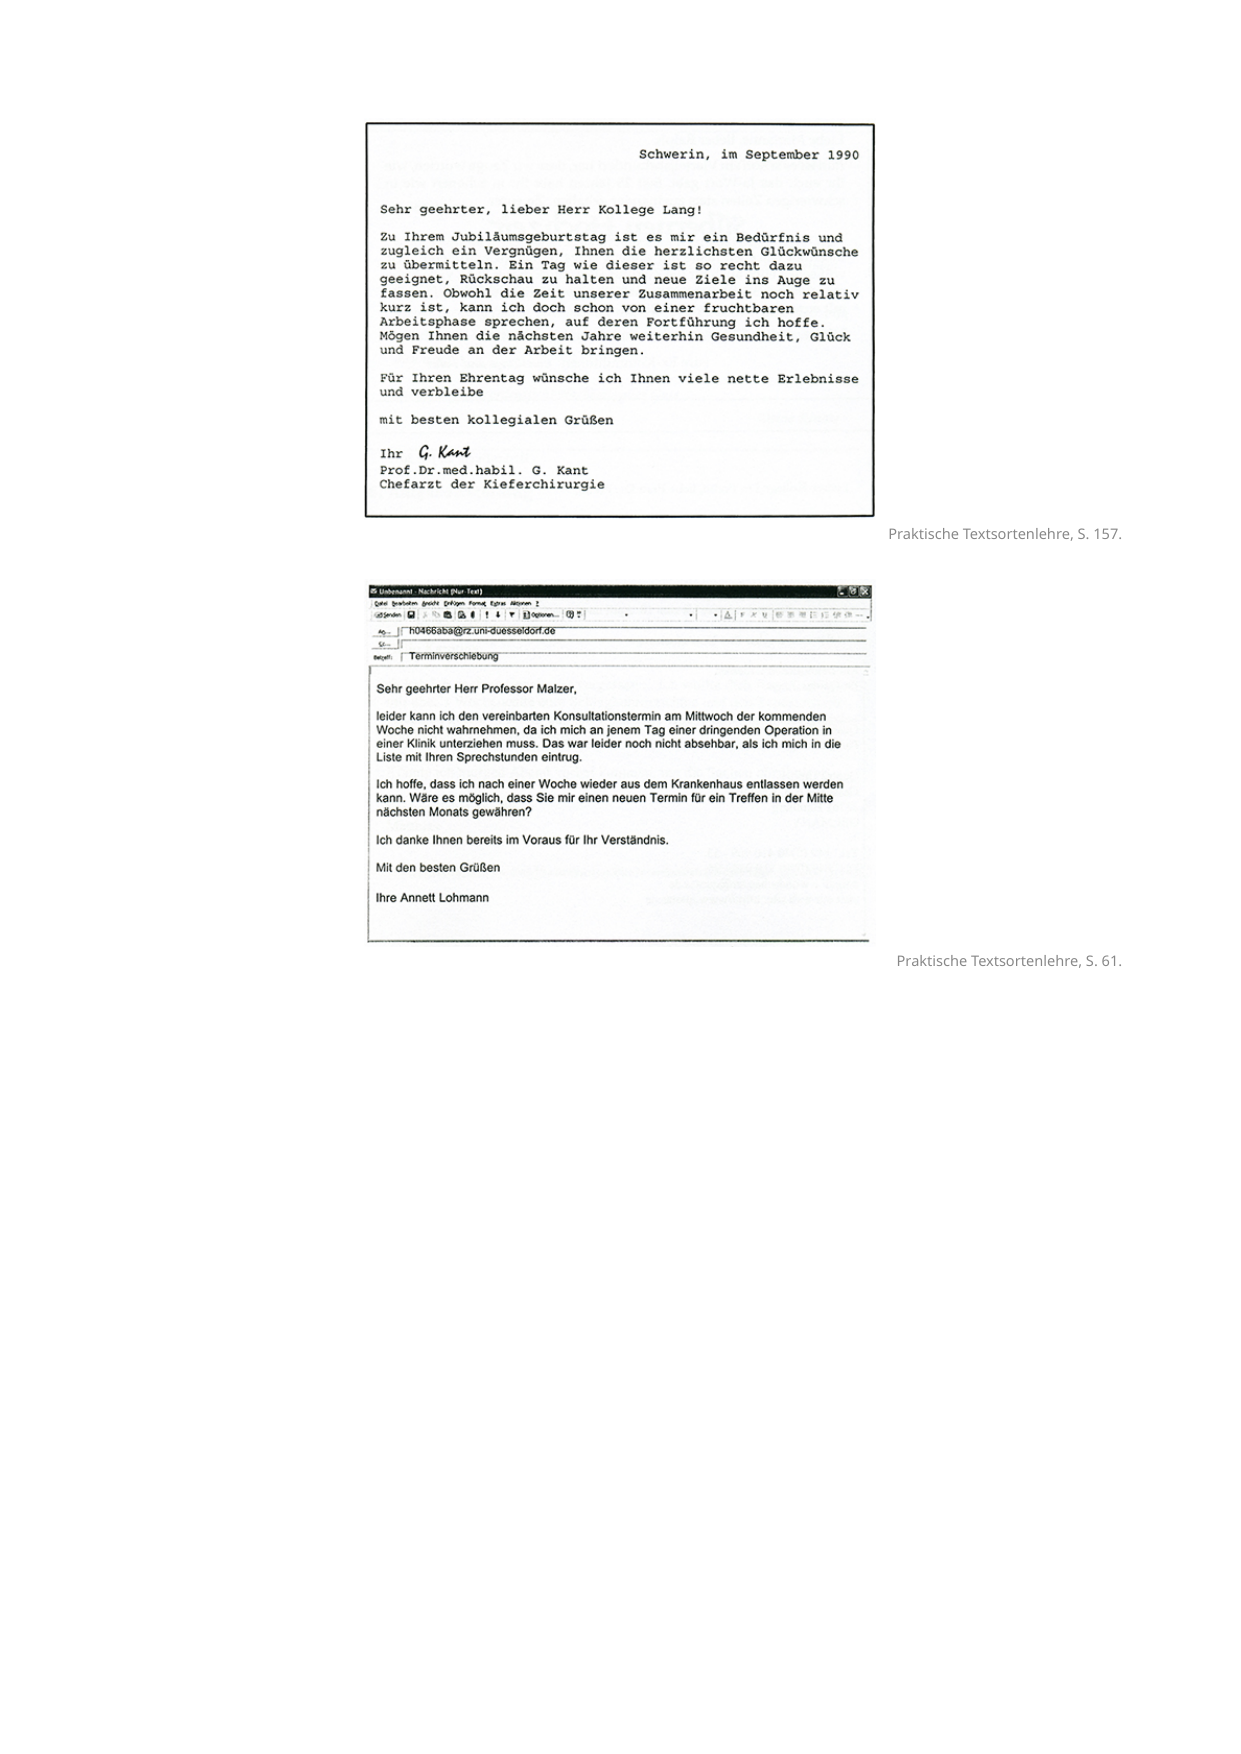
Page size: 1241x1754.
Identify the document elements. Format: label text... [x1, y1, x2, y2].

picture [363, 118, 877, 520]
text Praktische Textsortenlehre, S. 157. [118, 523, 1122, 543]
picture [363, 579, 877, 947]
text Praktische Textsortenlehre, S. 61. [118, 951, 1122, 971]
